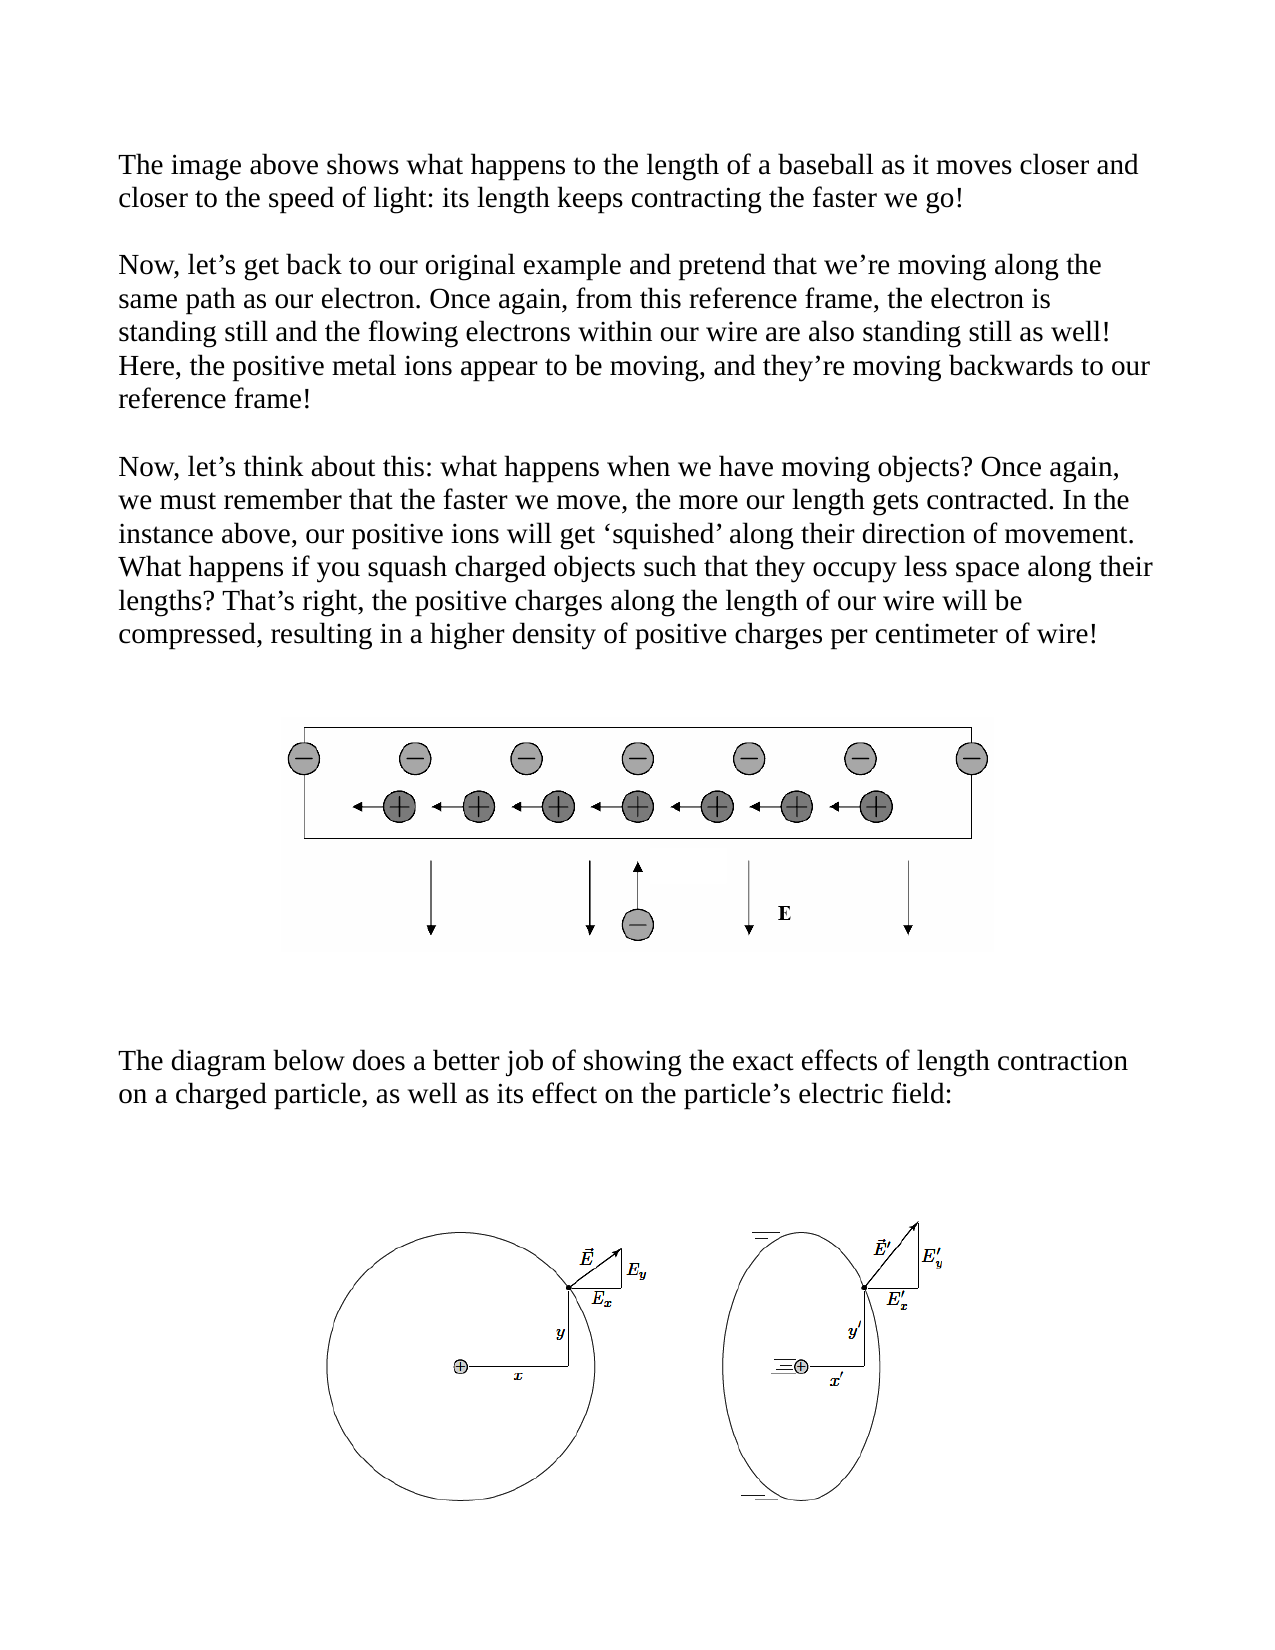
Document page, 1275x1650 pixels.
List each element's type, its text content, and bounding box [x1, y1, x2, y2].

text The image above shows what happens to the length of a baseball as it moves closer and closer to the speed of light: its length keeps contracting the faster we go! [118, 147, 1157, 214]
picture [313, 1205, 962, 1521]
text The diagram below does a better job of showing the exact effects of length contraction on a charged particle, as well as its effect on the particle’s electric field: [118, 1043, 1157, 1110]
text Now, let’s think about this: what happens when we have moving objects? Once again, we must remember that the faster we move, the more our length gets contracted. In the instance above, our positive ions will get ‘squished’ along their direction of movement. What happens if you squash charged objects such that they occupy less space along their lengths? That’s right, the positive charges along the length of our wire will be compressed, resulting in a higher density of positive charges per centimeter of wire! [118, 449, 1157, 650]
text Now, let’s get back to our original example and pretend that we’re moving along the same path as our electron. Once again, from this reference frame, the electron is standing still and the flowing electrons within our wire are also standing still as well! Here, the positive metal ions appear to be moving, and they’re moving backwards to our reference frame! [118, 247, 1157, 415]
picture [280, 717, 995, 952]
